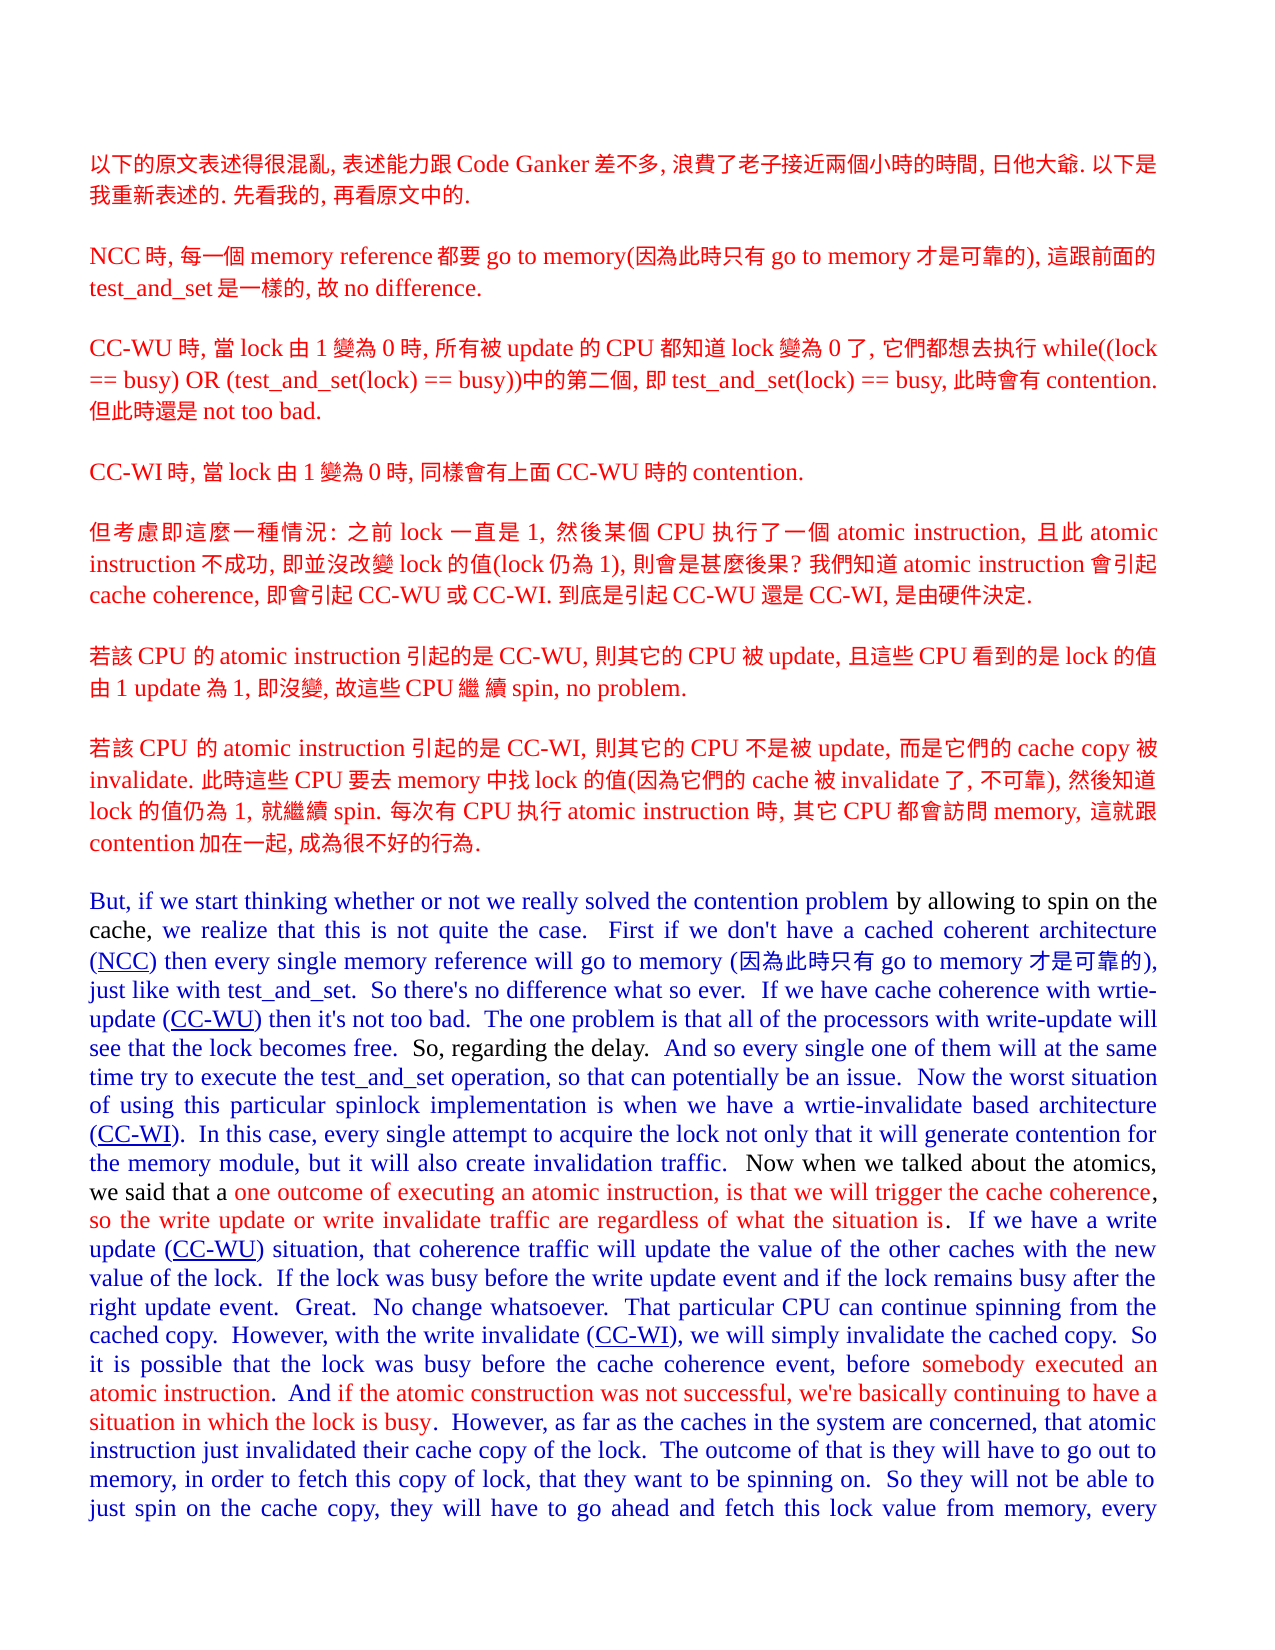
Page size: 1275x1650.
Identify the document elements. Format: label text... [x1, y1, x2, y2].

text 但考慮即這麼一種情況: 之前lock一直是1, 然後某個CPU执行了一個atomic instruction, 且此atomic instruction不成功, 即並沒改變lock的值(lock仍為1), 則會是甚麼後果? 我們知道atomic instruction會引起cache coherence, 即會引起CC-WU或CC-WI. 到底是引起CC-WU還是CC-WI, 是由硬件決定. [89, 515, 1158, 610]
text NCC時, 每一個memory reference都要go to memory(因為此時只有go to memory才是可靠的), 這跟前面的test_and_set是一樣的, 故no difference. [89, 239, 1158, 302]
text 若該CPU 的atomic instruction引起的是CC-WI, 則其它的CPU不是被update, 而是它們的cache copy被invalidate. 此時這些CPU要去memory中找lock的值(因為它們的cache被invalidate了, 不可靠), 然後知道lock的值仍為1, 就繼續spin. 每次有CPU执行atomic instruction時, 其它CPU都會訪問memory, 這就跟contention加在一起, 成為很不好的行為. [89, 731, 1158, 858]
text 若該CPU 的atomic instruction引起的是CC-WU, 則其它的CPU被update, 且這些CPU看到的是lock的值由1 update為1, 即沒變, 故這些CPU繼 續spin, no problem. [89, 639, 1158, 702]
text 以下的原文表述得很混亂, 表述能力跟Code Ganker差不多, 浪費了老子接近兩個小時的時間, 日他大爺. 以下是我重新表述的. 先看我的, 再看原文中的. [89, 147, 1158, 210]
list But, if we start thinking whether or not we really solved the contention problem by allowing to spin on the cache, we realize that this is not quite the case. First if we don't have a cached coherent architecture (NCC) then every single memory reference will go to memory (因為此時只有go to memory才是可靠的), just like with test_and_set. So there's no difference what so ever. If we have cache coherence with wrtie-update (CC-WU) then it's not too bad. The one problem is that all of the processors with write-update will see that the lock becomes free. So, regarding the delay. And so every single one of them will at the same time try to execute the test_and_set operation, so that can potentially be an issue. Now the worst situation of using this particular spinlock implementation is when we have a wrtie-invalidate based architecture (CC-WI). In this case, every single attempt to acquire the lock not only that it will generate contention for the memory module, but it will also create invalidation traffic. Now when we talked about the atomics, we said that a one outcome of executing an atomic instruction, is that we will trigger the cache coherence, so the write update or write invalidate traffic are regardless of what the situation is. If we have a write update (CC-WU) situation, that coherence traffic will update the value of the other caches with the new value of the lock. If the lock was busy before the write update event and if the lock remains busy after the right update event. Great. No change whatsoever. That particular CPU can continue spinning from the cached copy. However, with the write invalidate (CC-WI), we will simply invalidate the cached copy. So it is possible that the lock was busy before the cache coherence event, before somebody executed an atomic instruction. And if the atomic construction was not successful, we're basically continuing to have a situation in which the lock is busy. However, as far as the caches in the system are concerned, that atomic instruction just invalidated their cache copy of the lock. The outcome of that is they will have to go out to memory, in order to fetch this copy of lock, that they want to be spinning on. So they will not be able to just spin on the cache copy, they will have to go ahead and fetch this lock value from memory, every [89, 886, 1158, 1522]
text CC-WI時, 當lock由1變為0時, 同樣會有上面CC-WU時的contention. [89, 455, 1158, 486]
text CC-WU時, 當lock由1變為0時, 所有被update的CPU都知道lock變為0了, 它們都想去执行while((lock == busy) OR (test_and_set(lock) == busy))中的第二個, 即 test_and_set(lock) == busy, 此時會有contention. 但此時還是not too bad. [89, 331, 1158, 426]
